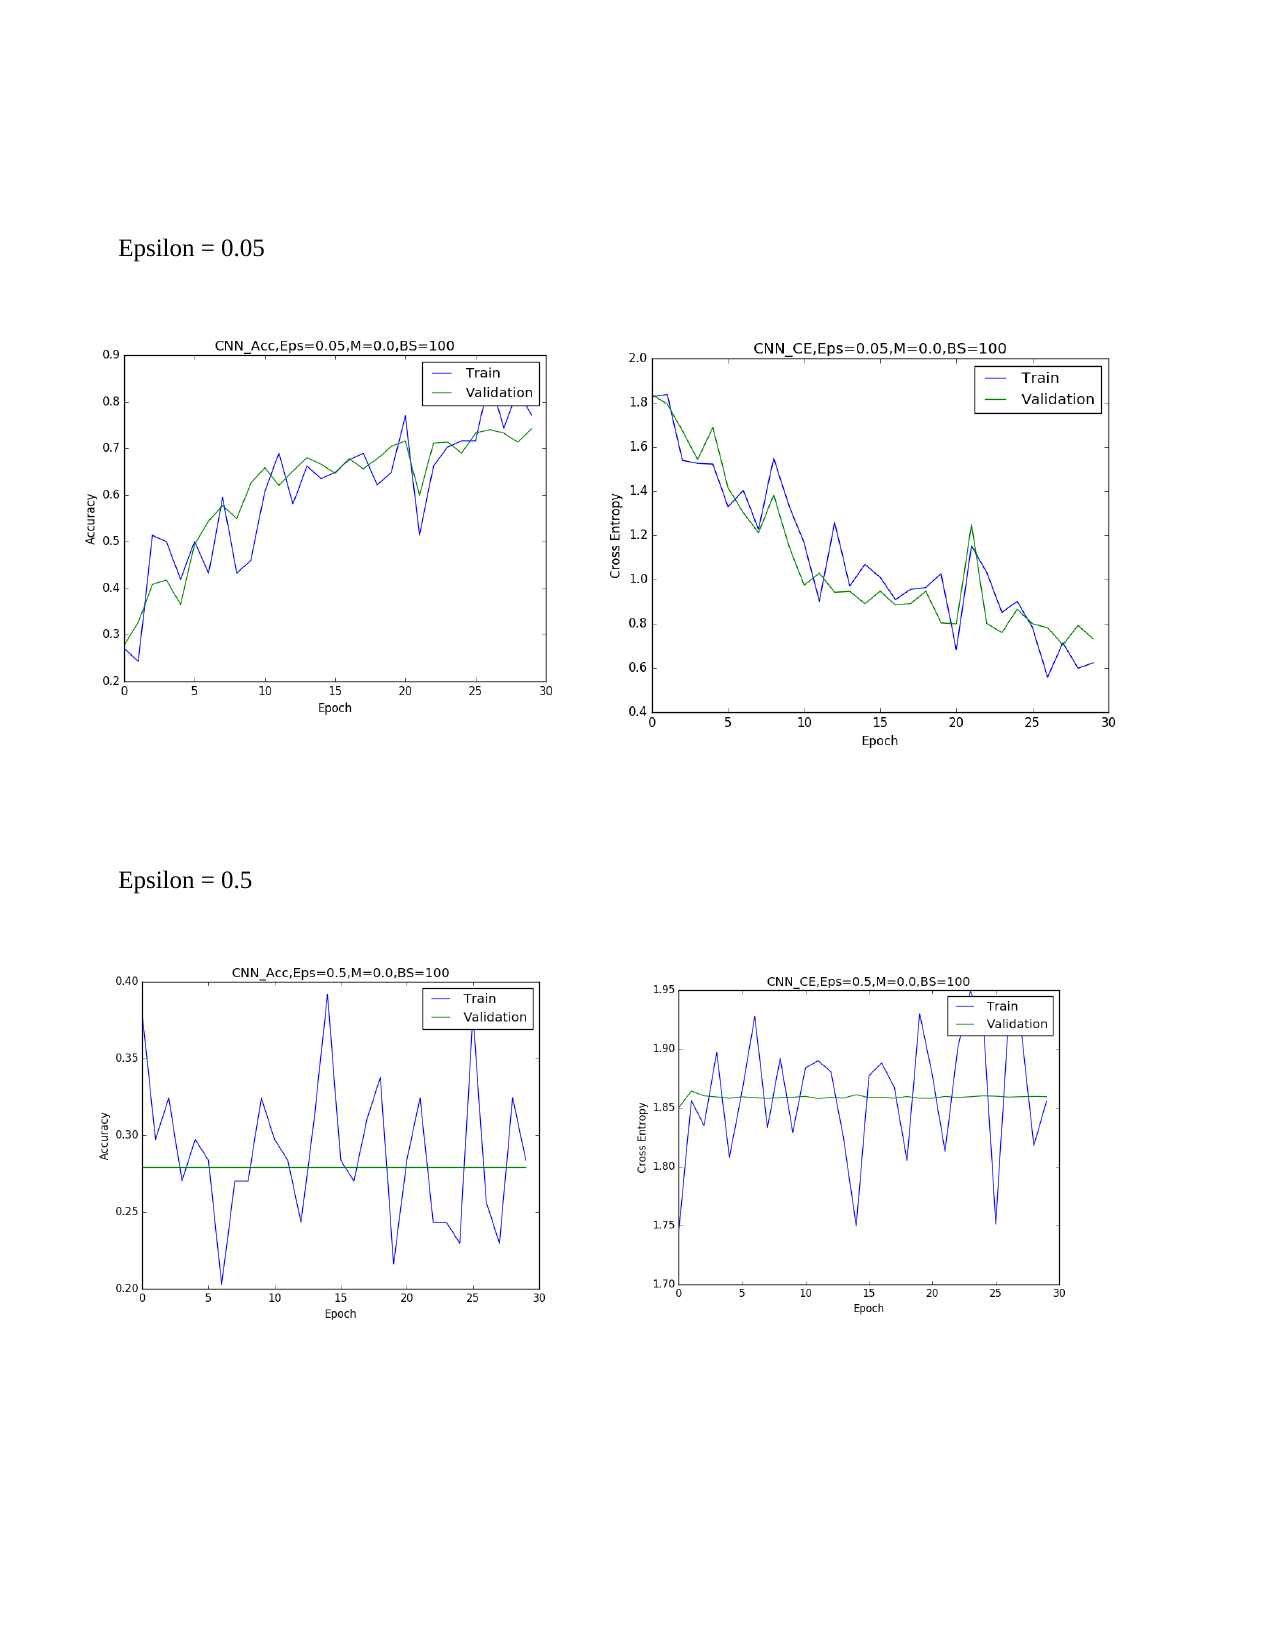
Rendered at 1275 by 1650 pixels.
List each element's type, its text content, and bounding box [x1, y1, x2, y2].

picture [56, 314, 1167, 756]
text Epsilon = 0.05 [118, 233, 1157, 262]
picture [617, 953, 1108, 1321]
text Epsilon = 0.5 [118, 866, 1157, 894]
picture [78, 943, 590, 1327]
